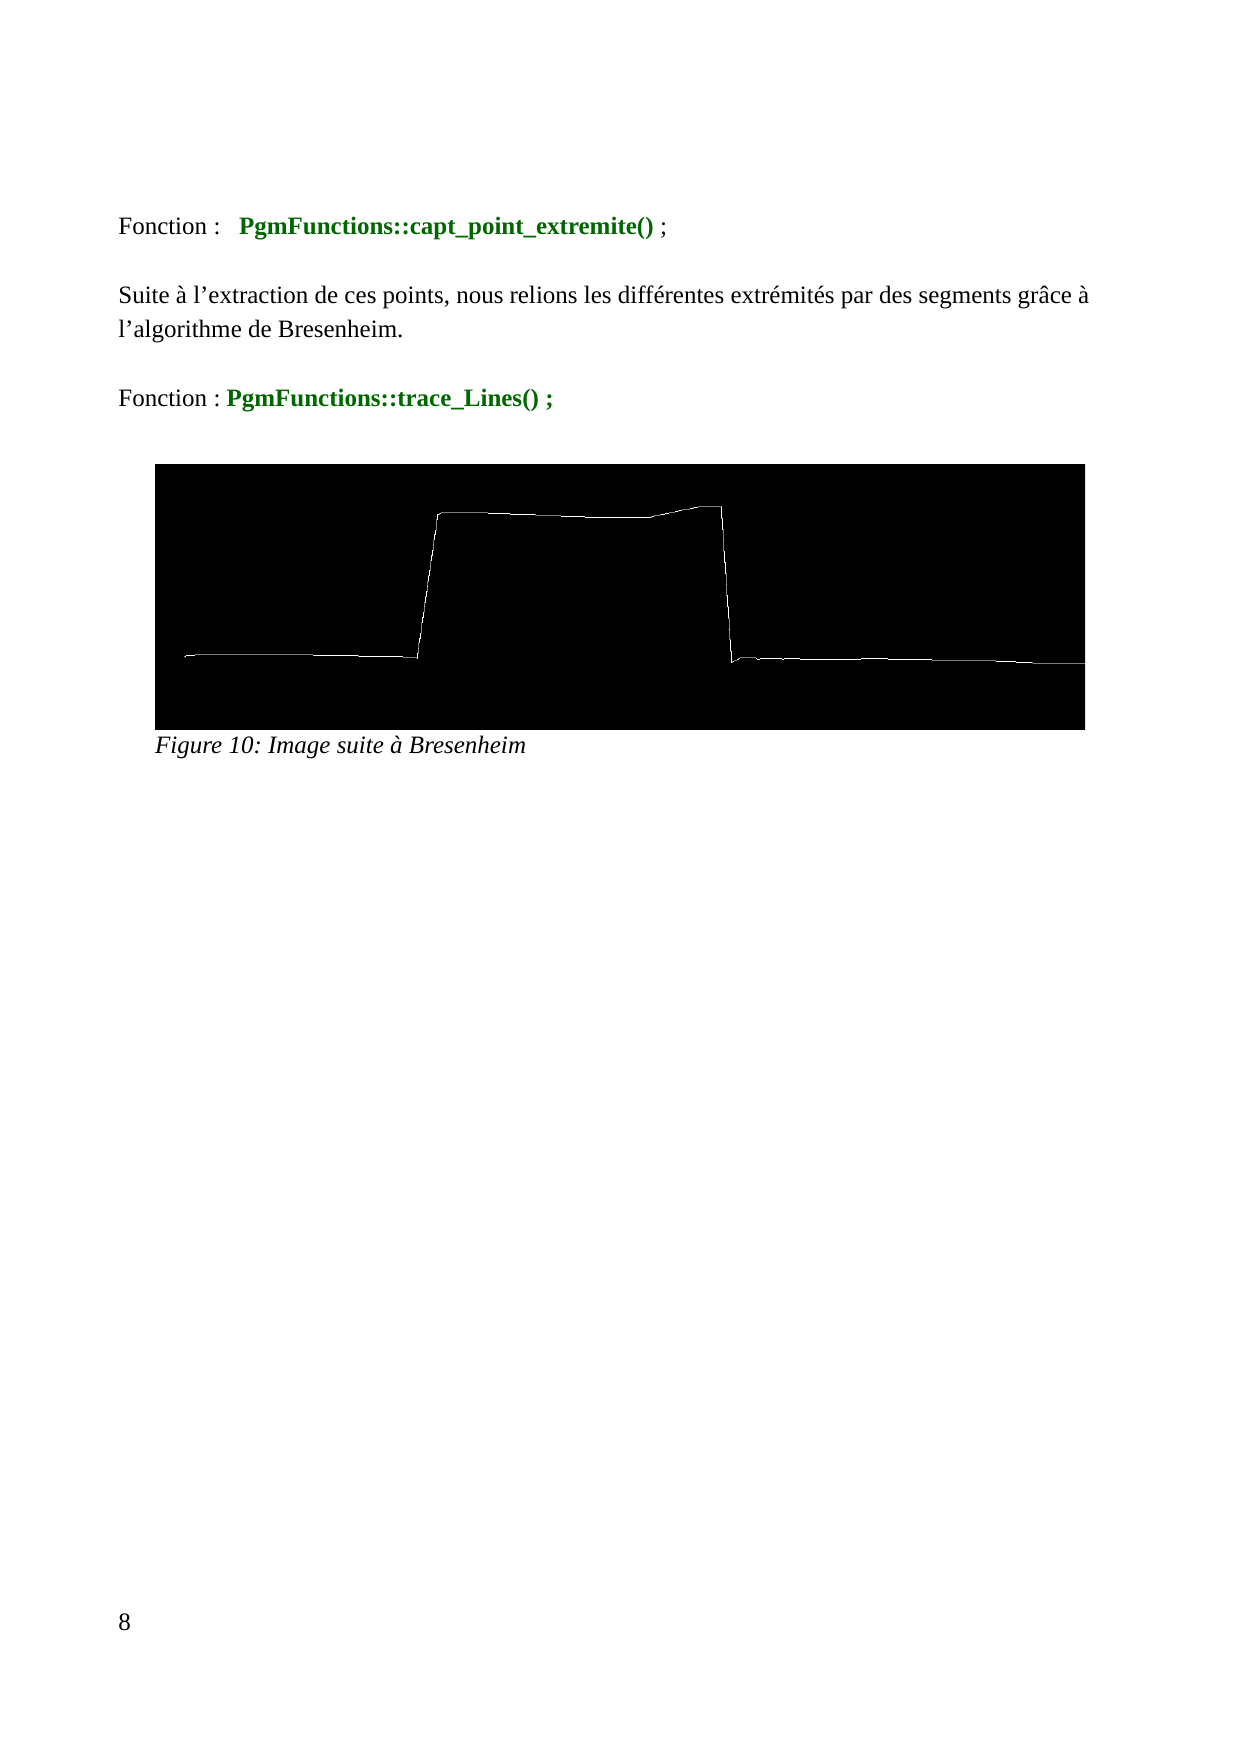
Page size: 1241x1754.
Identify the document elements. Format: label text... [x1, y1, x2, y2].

text Suite à l’extraction de ces points, nous relions les différentes extrémités par des segments grâce à l’algorithme de Bresenheim. [118, 280, 1122, 343]
text Fonction : PgmFunctions::trace_Lines() ; [118, 383, 1122, 412]
text Figure 10: Image suite à Bresenheim [155, 730, 1085, 758]
text Fonction : PgmFunctions::capt_point_extremite() ; [118, 211, 1122, 239]
picture [155, 464, 1086, 730]
